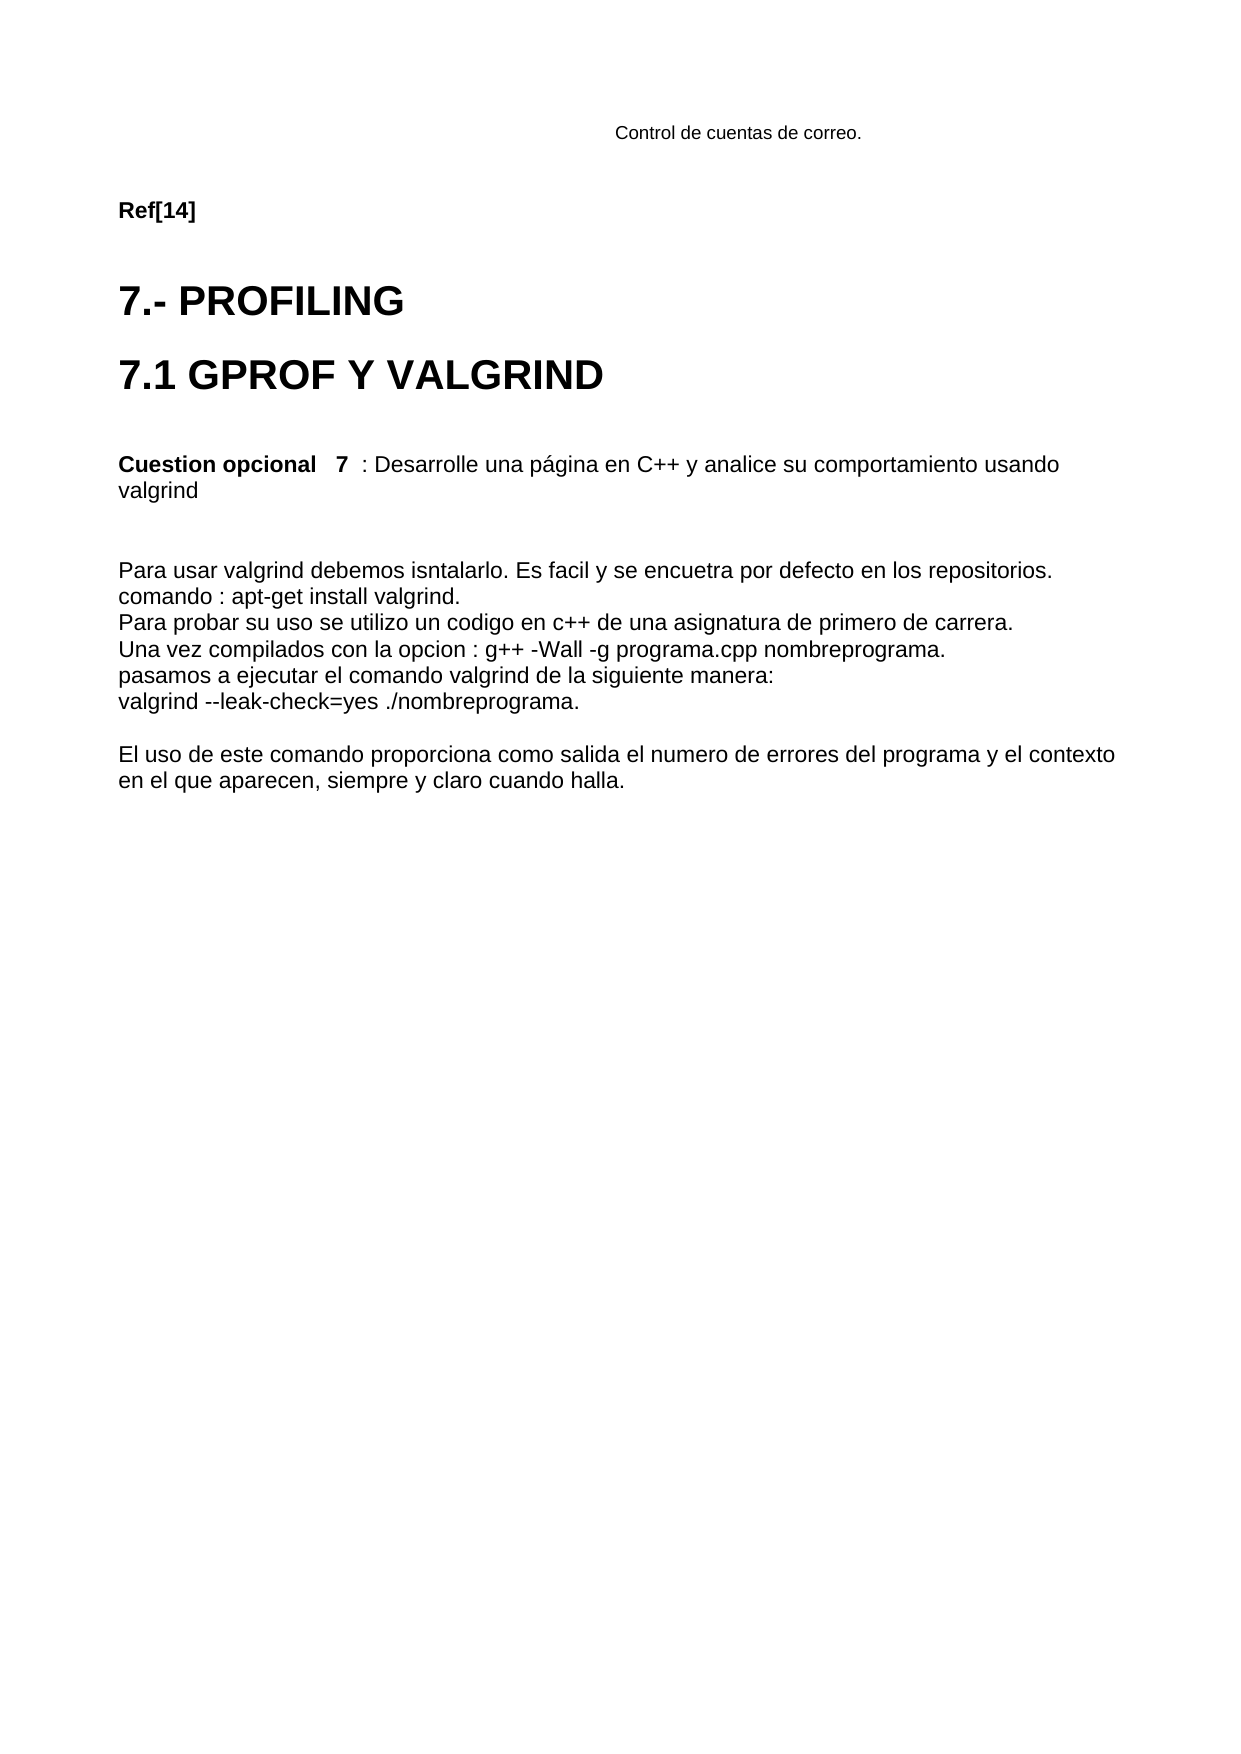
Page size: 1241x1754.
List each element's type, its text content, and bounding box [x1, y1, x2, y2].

text valgrind --leak-check=yes ./nombreprograma. [118, 688, 1122, 715]
text 7.1 GPROF Y VALGRIND [118, 351, 1122, 398]
text Para probar su uso se utilizo un codigo en c++ de una asignatura de primero de carrera. [118, 609, 1122, 636]
text Ref[14] [118, 197, 1122, 223]
text 7.- PROFILING [118, 276, 1122, 324]
text pasamos a ejecutar el comando valgrind de la siguiente manera: [118, 662, 1122, 688]
text Control de cuentas de correo. [118, 118, 1122, 144]
text Una vez compilados con la opcion : g++ -Wall -g programa.cpp nombreprograma. [118, 636, 1122, 662]
text El uso de este comando proporciona como salida el numero de errores del programa y el contexto en el que aparecen, siempre y claro cuando halla. [118, 741, 1122, 794]
text comando : apt-get install valgrind. [118, 583, 1122, 609]
text Para usar valgrind debemos isntalarlo. Es facil y se encuetra por defecto en los repositorios. [118, 557, 1122, 583]
text Cuestion opcional 7 : Desarrolle una página en C++ y analice su comportamiento usando valgrind [118, 451, 1122, 504]
